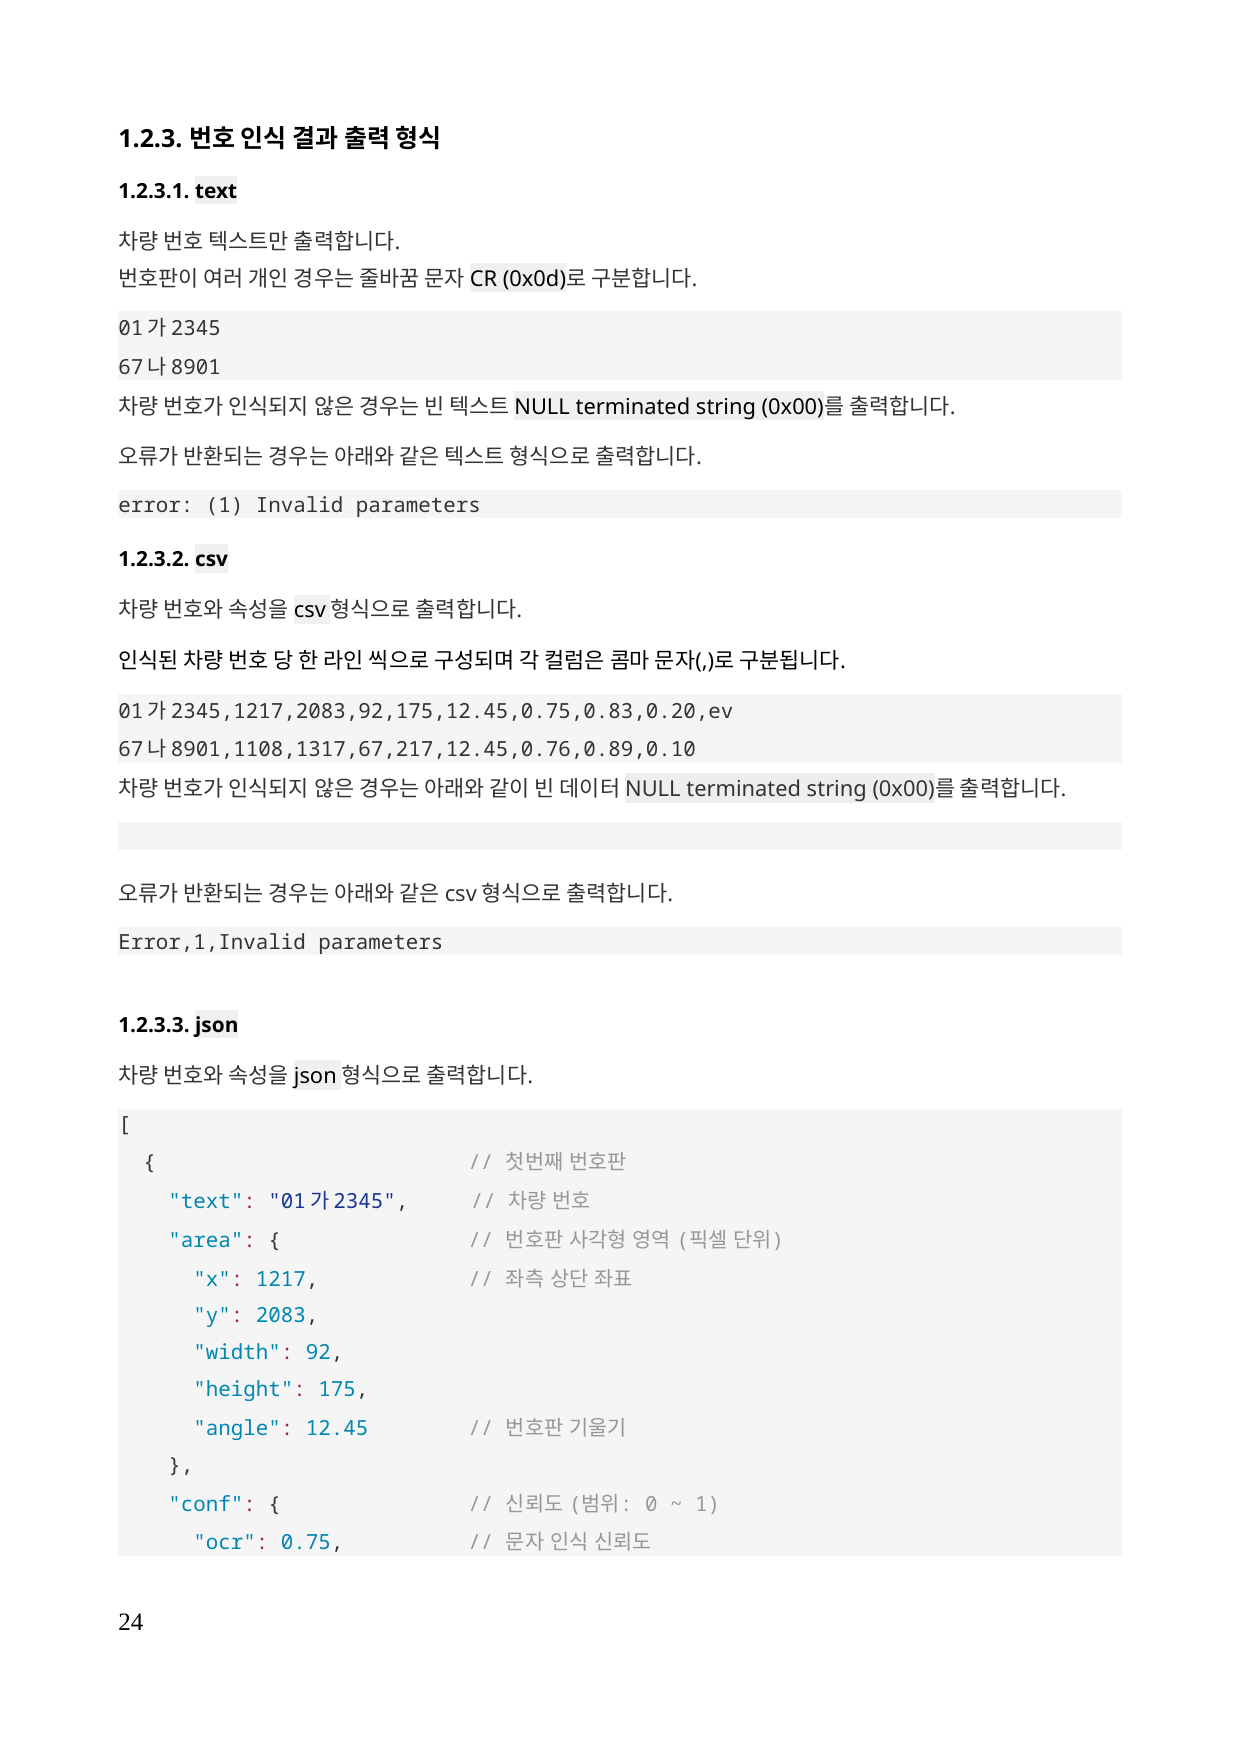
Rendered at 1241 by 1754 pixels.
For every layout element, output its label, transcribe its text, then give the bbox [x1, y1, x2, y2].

text 차량 번호 텍스트만 출력합니다. 번호판이 여러 개인 경우는 줄바꿈 문자 CR (0x0d)로 구분합니다. [118, 224, 1122, 292]
subtitle 1.2.3.1. text [118, 176, 1122, 204]
text 차량 번호와 속성을 csv형식으로 출력합니다. [118, 592, 1122, 624]
text 67나8901,1108,1317,67,217,12.45,0.76,0.89,0.10 [118, 733, 1122, 763]
text }, [118, 1450, 1122, 1478]
text "width": 92, [118, 1337, 1122, 1366]
text "conf": { // 신뢰도 (범위: 0 ~ 1) [118, 1487, 1122, 1517]
text { // 첫번째 번호판 [118, 1146, 1122, 1176]
text 01가2345 [118, 311, 1122, 342]
text "area": { // 번호판 사각형 영역 (픽셀 단위) [118, 1223, 1122, 1253]
text "text": "01가2345", // 차량 번호 [118, 1184, 1122, 1215]
text 오류가 반환되는 경우는 아래와 같은 csv형식으로 출력합니다. [118, 876, 1122, 908]
text "ocr": 0.75, // 문자 인식 신뢰도 [118, 1526, 1122, 1556]
text 오류가 반환되는 경우는 아래와 같은 텍스트 형식으로 출력합니다. [118, 439, 1122, 471]
text 차량 번호가 인식되지 않은 경우는 빈 텍스트NULL terminated string (0x00)를 출력합니다. [118, 389, 1122, 420]
text 차량 번호와 속성을 json형식으로 출력합니다. [118, 1058, 1122, 1090]
text 01가2345,1217,2083,92,175,12.45,0.75,0.83,0.20,ev [118, 694, 1122, 724]
text 차량 번호가 인식되지 않은 경우는 아래와 같이 빈 데이터 NULL terminated string (0x00)를 출력합니다. [118, 771, 1122, 803]
text "y": 2083, [118, 1301, 1122, 1329]
text "height": 175, [118, 1374, 1122, 1403]
text Error,1,Invalid parameters [118, 927, 1122, 955]
subtitle 1.2.3.2. csv [118, 544, 1122, 573]
text "x": 1217, // 좌측 상단 좌표 [118, 1262, 1122, 1292]
text "angle": 12.45 // 번호판 기울기 [118, 1411, 1122, 1442]
text error: (1) Invalid parameters [118, 490, 1122, 518]
subtitle 1.2.3. 번호 인식 결과 출력 형식 [118, 118, 1122, 154]
text 인식된 차량 번호 당 한 라인 씩으로 구성되며 각 컬럼은 콤마 문자(,)로 구분됩니다. [118, 643, 1122, 675]
subtitle 1.2.3.3. json [118, 1010, 1122, 1038]
text [ [118, 1109, 1122, 1137]
text 67나8901 [118, 350, 1122, 380]
